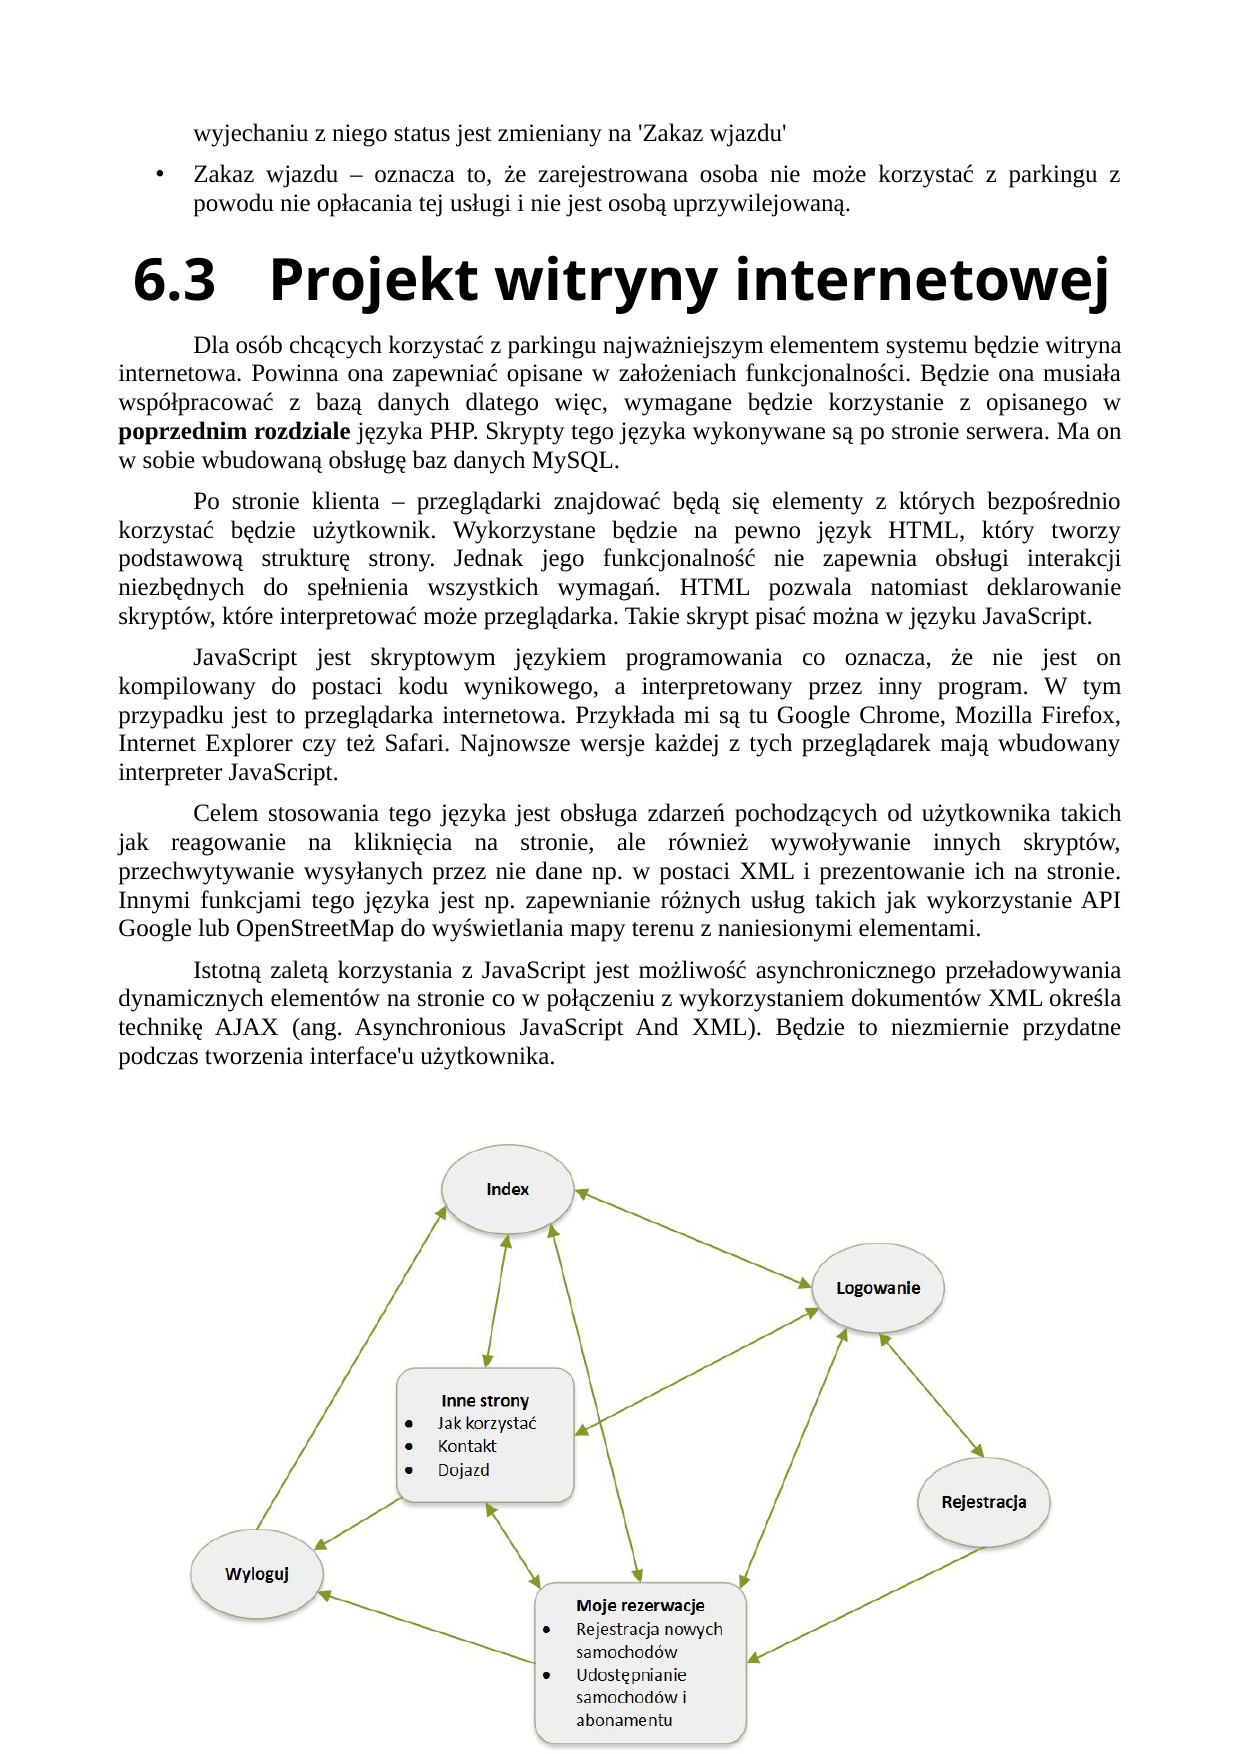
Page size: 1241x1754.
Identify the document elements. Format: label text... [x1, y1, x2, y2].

text Celem stosowania tego języka jest obsługa zdarzeń pochodzących od użytkownika takich jak reagowanie na kliknięcia na stronie, ale również wywoływanie innych skryptów, przechwytywanie wysyłanych przez nie dane np. w postaci XML i prezentowanie ich na stronie. Innymi funkcjami tego języka jest np. zapewnianie różnych usług takich jak wykorzystanie API Google lub OpenStreetMap do wyświetlania mapy terenu z naniesionymi elementami. [118, 798, 1122, 942]
list Zakaz wjazdu – oznacza to, że zarejestrowana osoba nie może korzystać z parkingu z powodu nie opłacania tej usługi i nie jest osobą uprzywilejowaną. [156, 159, 1122, 217]
text [118, 1195, 183, 1223]
text Po stronie klienta – przeglądarki znajdować będą się elementy z których bezpośrednio korzystać będzie użytkownik. Wykorzystane będzie na pewno język HTML, który tworzy podstawową strukturę strony. Jednak jego funkcjonalność nie zapewnia obsługi interakcji niezbędnych do spełnienia wszystkich wymagań. HTML pozwala natomiast deklarowanie skryptów, które interpretować może przeglądarka. Takie skrypt pisać można w języku JavaScript. [118, 486, 1122, 630]
text [1057, 1195, 1122, 1223]
text Istotną zaletą korzystania z JavaScript jest możliwość asynchronicznego przeładowywania dynamicznych elementów na stronie co w połączeniu z wykorzystaniem dokumentów XML określa technikę AJAX (ang. Asynchronious JavaScript And XML). Będzie to niezmiernie przydatne podczas tworzenia interface'u użytkownika. [118, 955, 1122, 1070]
subtitle Schemat przejść pomiędzy stronami [118, 1126, 1122, 1195]
picture [183, 1141, 1057, 1754]
subtitle Schemat przejść pomiędzy stronami [1057, 1223, 1122, 1636]
subtitle Schemat przejść pomiędzy stronami [118, 1223, 183, 1636]
list wyjechaniu z niego status jest zmieniany na 'Zakaz wjazdu' [156, 118, 1122, 147]
subtitle Projekt witryny internetowej [118, 238, 1122, 317]
text JavaScript jest skryptowym językiem programowania co oznacza, że nie jest on kompilowany do postaci kodu wynikowego, a interpretowany przez inny program. W tym przypadku jest to przeglądarka internetowa. Przykłada mi są tu Google Chrome, Mozilla Firefox, Internet Explorer czy też Safari. Najnowsze wersje każdej z tych przeglądarek mają wbudowany interpreter JavaScript. [118, 642, 1122, 786]
text Dla osób chcących korzystać z parkingu najważniejszym elementem systemu będzie witryna internetowa. Powinna ona zapewniać opisane w założeniach funkcjonalności. Będzie ona musiała współpracować z bazą danych dlatego więc, wymagane będzie korzystanie z opisanego w poprzednim rozdziale języka PHP. Skrypty tego języka wykonywane są po stronie serwera. Ma on w sobie wbudowaną obsługę baz danych MySQL. [118, 330, 1122, 473]
